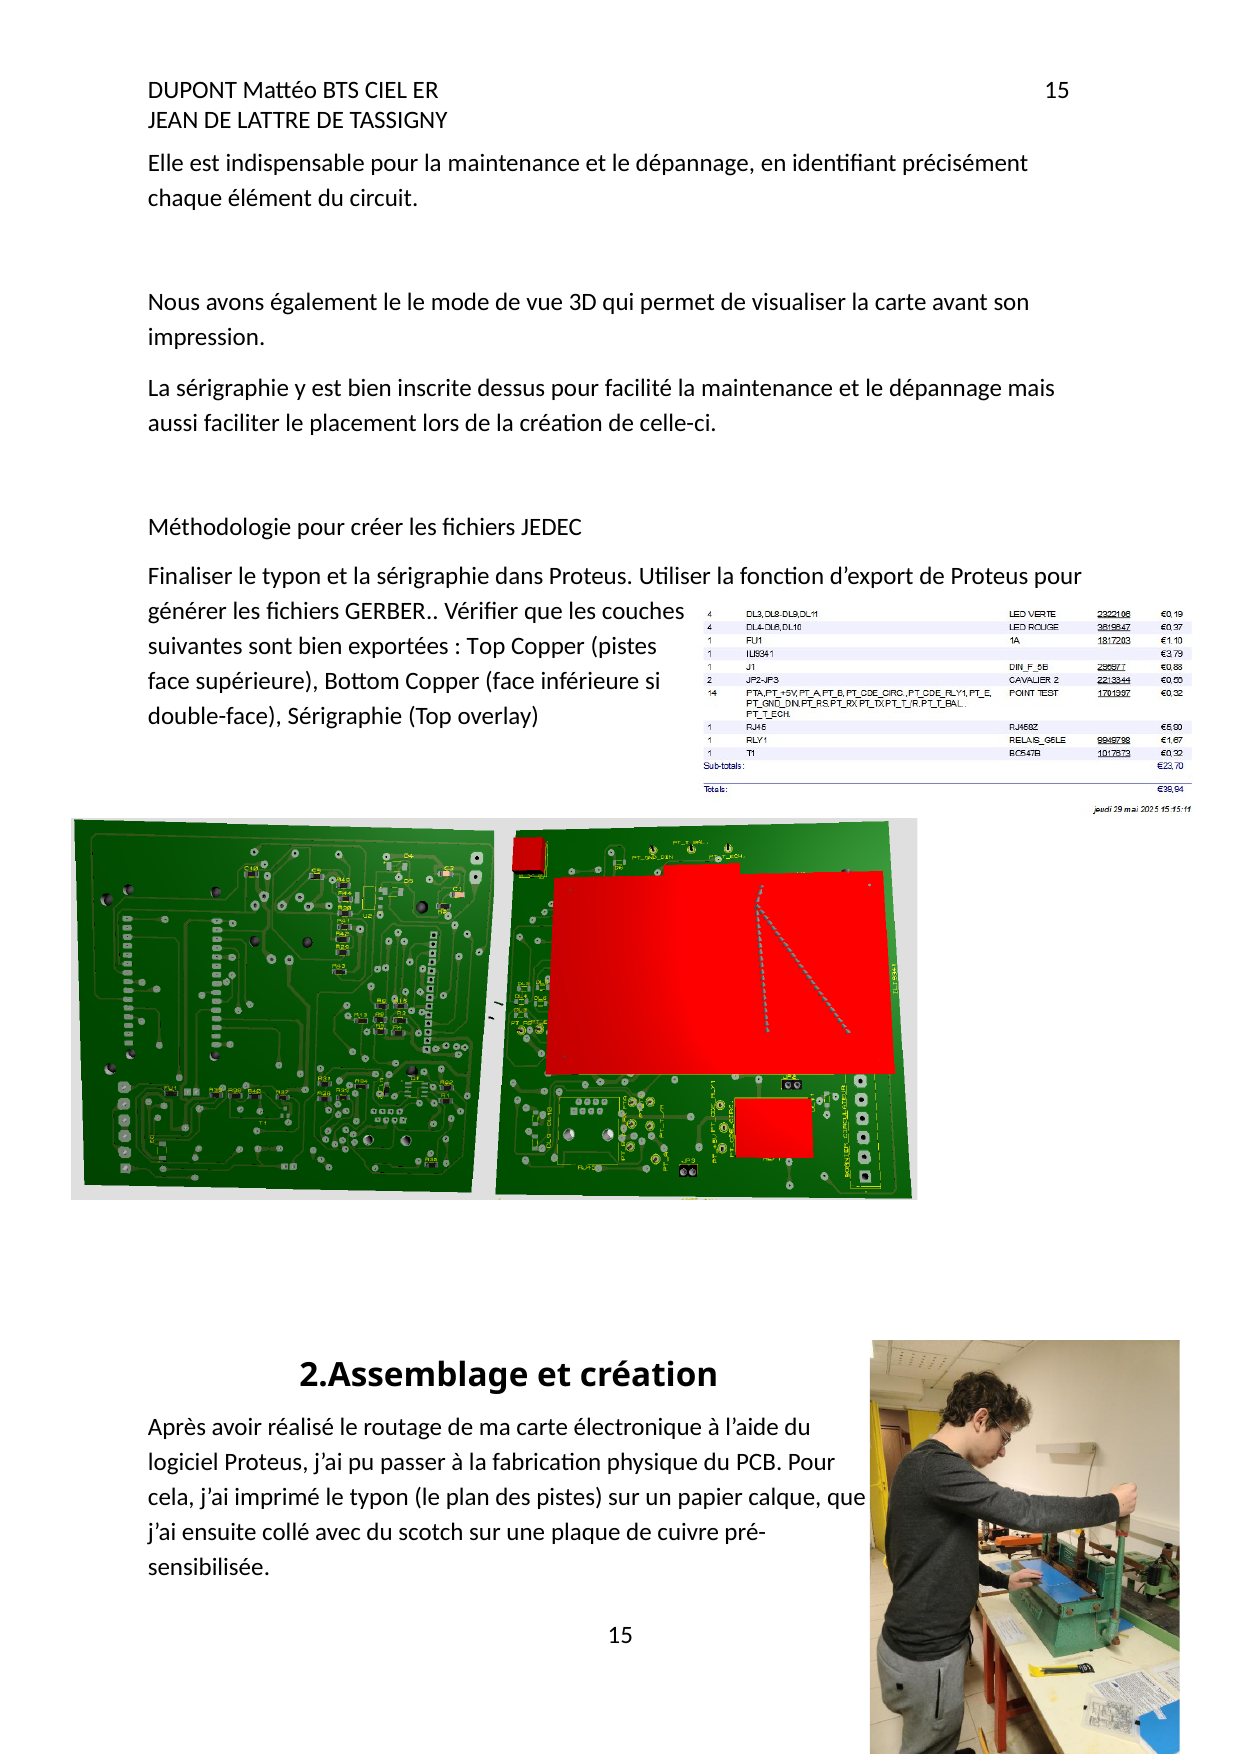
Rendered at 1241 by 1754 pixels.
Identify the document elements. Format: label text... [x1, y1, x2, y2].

text Après avoir réalisé le routage de ma carte électronique à l’aide du logiciel Proteus, j’ai pu passer à la fabrication physique du PCB. Pour cela, j’ai imprimé le typon (le plan des pistes) sur un papier calque, que j’ai ensuite collé avec du scotch sur une plaque de cuivre pré-sensibilisée. [148, 1411, 869, 1582]
picture [70, 596, 1206, 1200]
subtitle 2.Assemblage et création [148, 1351, 869, 1396]
text Nous avons également le le mode de vue 3D qui permet de visualiser la carte avant son impression. [148, 286, 1093, 351]
picture [869, 1340, 1180, 1754]
text Elle est indispensable pour la maintenance et le dépannage, en identifiant précisément chaque élément du circuit. [148, 148, 1093, 213]
text Finaliser le typon et la sérigraphie dans Proteus. Utiliser la fonction d’export de Proteus pour générer les fichiers GERBER.. Vérifier que les couches suivantes sont bien exportées : Top Copper (pistes face supérieure), Bottom Copper (face inférieure si double-face), Sérigraphie (Top overlay) [148, 561, 1093, 731]
text Méthodologie pour créer les fichiers JEDEC [148, 511, 1093, 541]
text La sérigraphie y est bien inscrite dessus pour facilité la maintenance et le dépannage mais aussi faciliter le placement lors de la création de celle-ci. [148, 373, 1093, 438]
